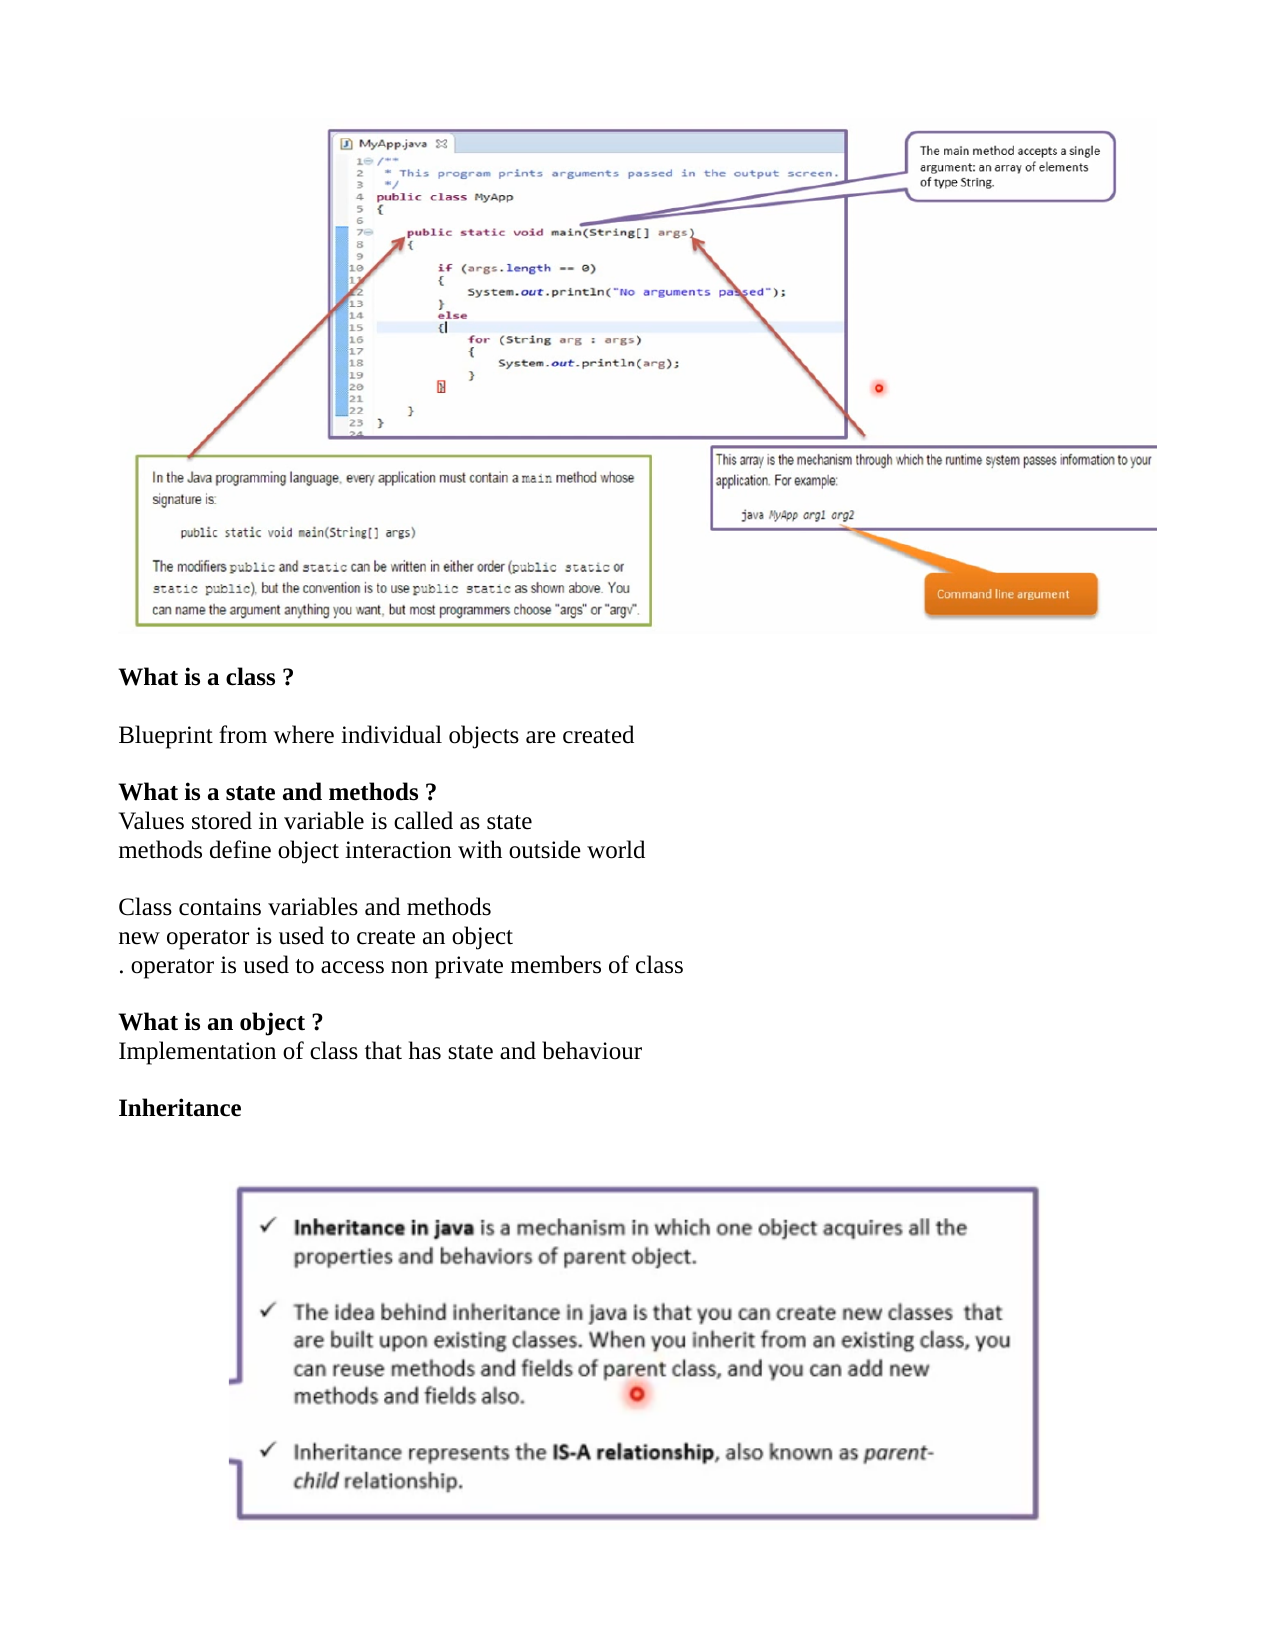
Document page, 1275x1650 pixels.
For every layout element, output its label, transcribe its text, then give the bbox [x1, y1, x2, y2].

text Blueprint from where individual objects are created [118, 720, 1157, 748]
text . operator is used to access non private members of class [118, 950, 1157, 978]
text Inheritance [118, 1093, 1157, 1122]
picture [228, 1181, 1047, 1530]
text Implementation of class that has state and behaviour [118, 1036, 1157, 1065]
picture [118, 118, 1157, 634]
text Values stored in variable is called as state [118, 806, 1157, 835]
text What is a state and methods ? [118, 777, 1157, 806]
text What is a class ? [118, 662, 1157, 691]
text new operator is used to create an object [118, 921, 1157, 950]
text methods define object interaction with outside world [118, 835, 1157, 863]
text What is an object ? [118, 1007, 1157, 1036]
text Class contains variables and methods [118, 892, 1157, 921]
